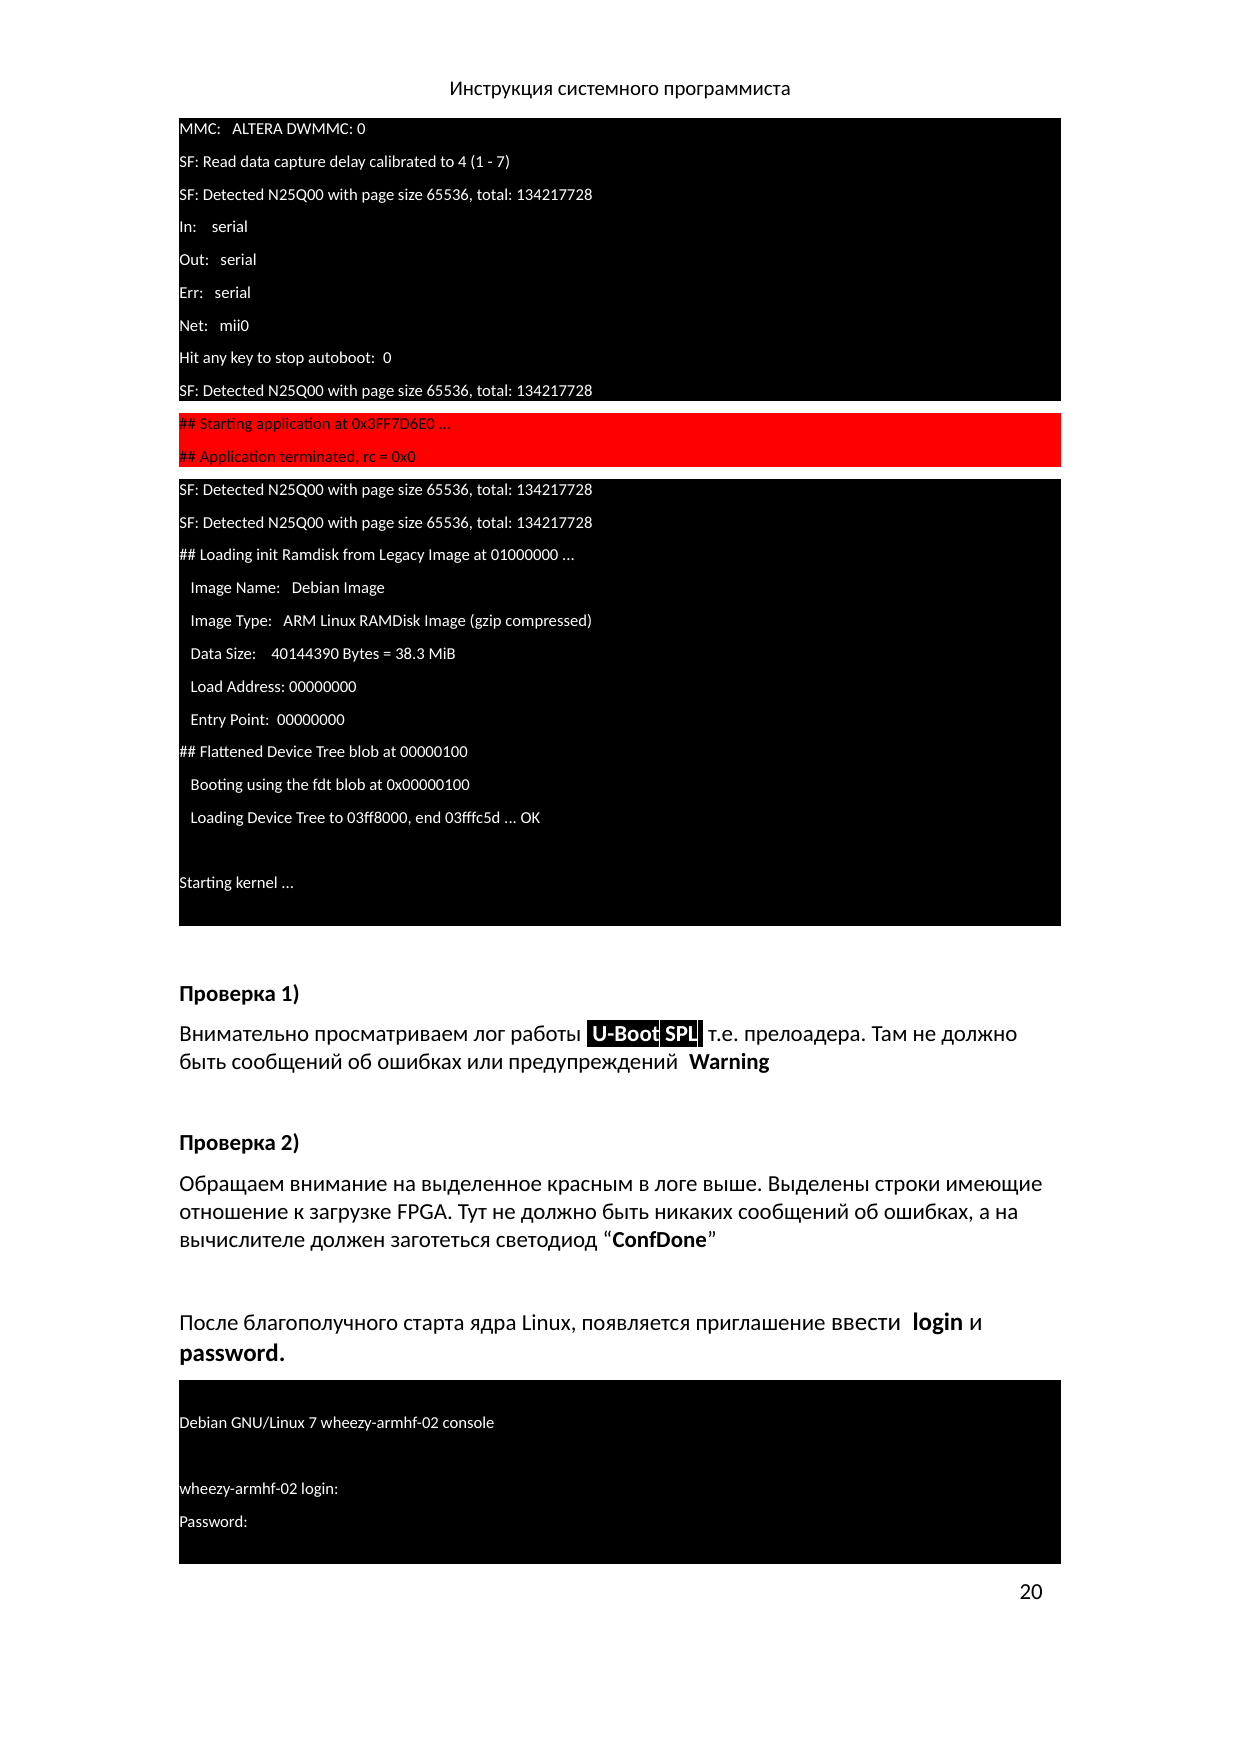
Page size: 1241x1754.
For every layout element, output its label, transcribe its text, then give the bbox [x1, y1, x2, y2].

text Обращаем внимание на выделенное красным в логе выше. Выделены строки имеющие отношение к загрузке FPGA. Тут не должно быть никаких сообщений об ошибках, а на вычислителе должен заготеться светодиод “ConfDone” [179, 1169, 1061, 1253]
text SF: Detected N25Q00 with page size 65536, total: 134217728 [179, 479, 1061, 499]
text In: serial [179, 217, 1061, 237]
text Net: mii0 [179, 315, 1061, 335]
text ## Starting application at 0x3FF7D6E0 ... [179, 413, 1061, 434]
text ## Loading init Ramdisk from Legacy Image at 01000000 ... [179, 545, 1061, 565]
text Load Address: 00000000 [179, 676, 1061, 696]
text Image Type: ARM Linux RAMDisk Image (gzip compressed) [179, 610, 1061, 631]
text Data Size: 40144390 Bytes = 38.3 MiB [179, 643, 1061, 663]
text Image Name: Debian Image [179, 577, 1061, 598]
text Err: serial [179, 282, 1061, 302]
text SF: Detected N25Q00 with page size 65536, total: 134217728 [179, 184, 1061, 204]
text ## Application terminated, rc = 0x0 [179, 446, 1061, 467]
text Проверка 2) [179, 1128, 1061, 1157]
text wheezy-armhf-02 login: [179, 1478, 1061, 1498]
text Проверка 1) [179, 979, 1061, 1007]
text ## Flattened Device Tree blob at 00000100 [179, 742, 1061, 762]
text После благополучного старта ядра Linux, появляется приглашение ввести login и password. [179, 1306, 1061, 1367]
text Debian GNU/Linux 7 wheezy-armhf-02 console [179, 1412, 1061, 1433]
text Password: [179, 1511, 1061, 1531]
text Starting kernel ... [179, 873, 1061, 893]
text Booting using the fdt blob at 0x00000100 [179, 774, 1061, 795]
text SF: Detected N25Q00 with page size 65536, total: 134217728 [179, 381, 1061, 401]
text Hit any key to stop autoboot: 0 [179, 348, 1061, 368]
text Out: serial [179, 249, 1061, 270]
text SF: Detected N25Q00 with page size 65536, total: 134217728 [179, 512, 1061, 532]
text MMC: ALTERA DWMMC: 0 [179, 118, 1061, 138]
text SF: Read data capture delay calibrated to 4 (1 - 7) [179, 151, 1061, 171]
text Entry Point: 00000000 [179, 709, 1061, 729]
text Внимательно просматриваем лог работы U-Boot SPL т.е. прелоадера. Там не должно быть сообщений об ошибках или предупреждений Warning [179, 1019, 1061, 1076]
text Loading Device Tree to 03ff8000, end 03fffc5d ... OK [179, 807, 1061, 827]
